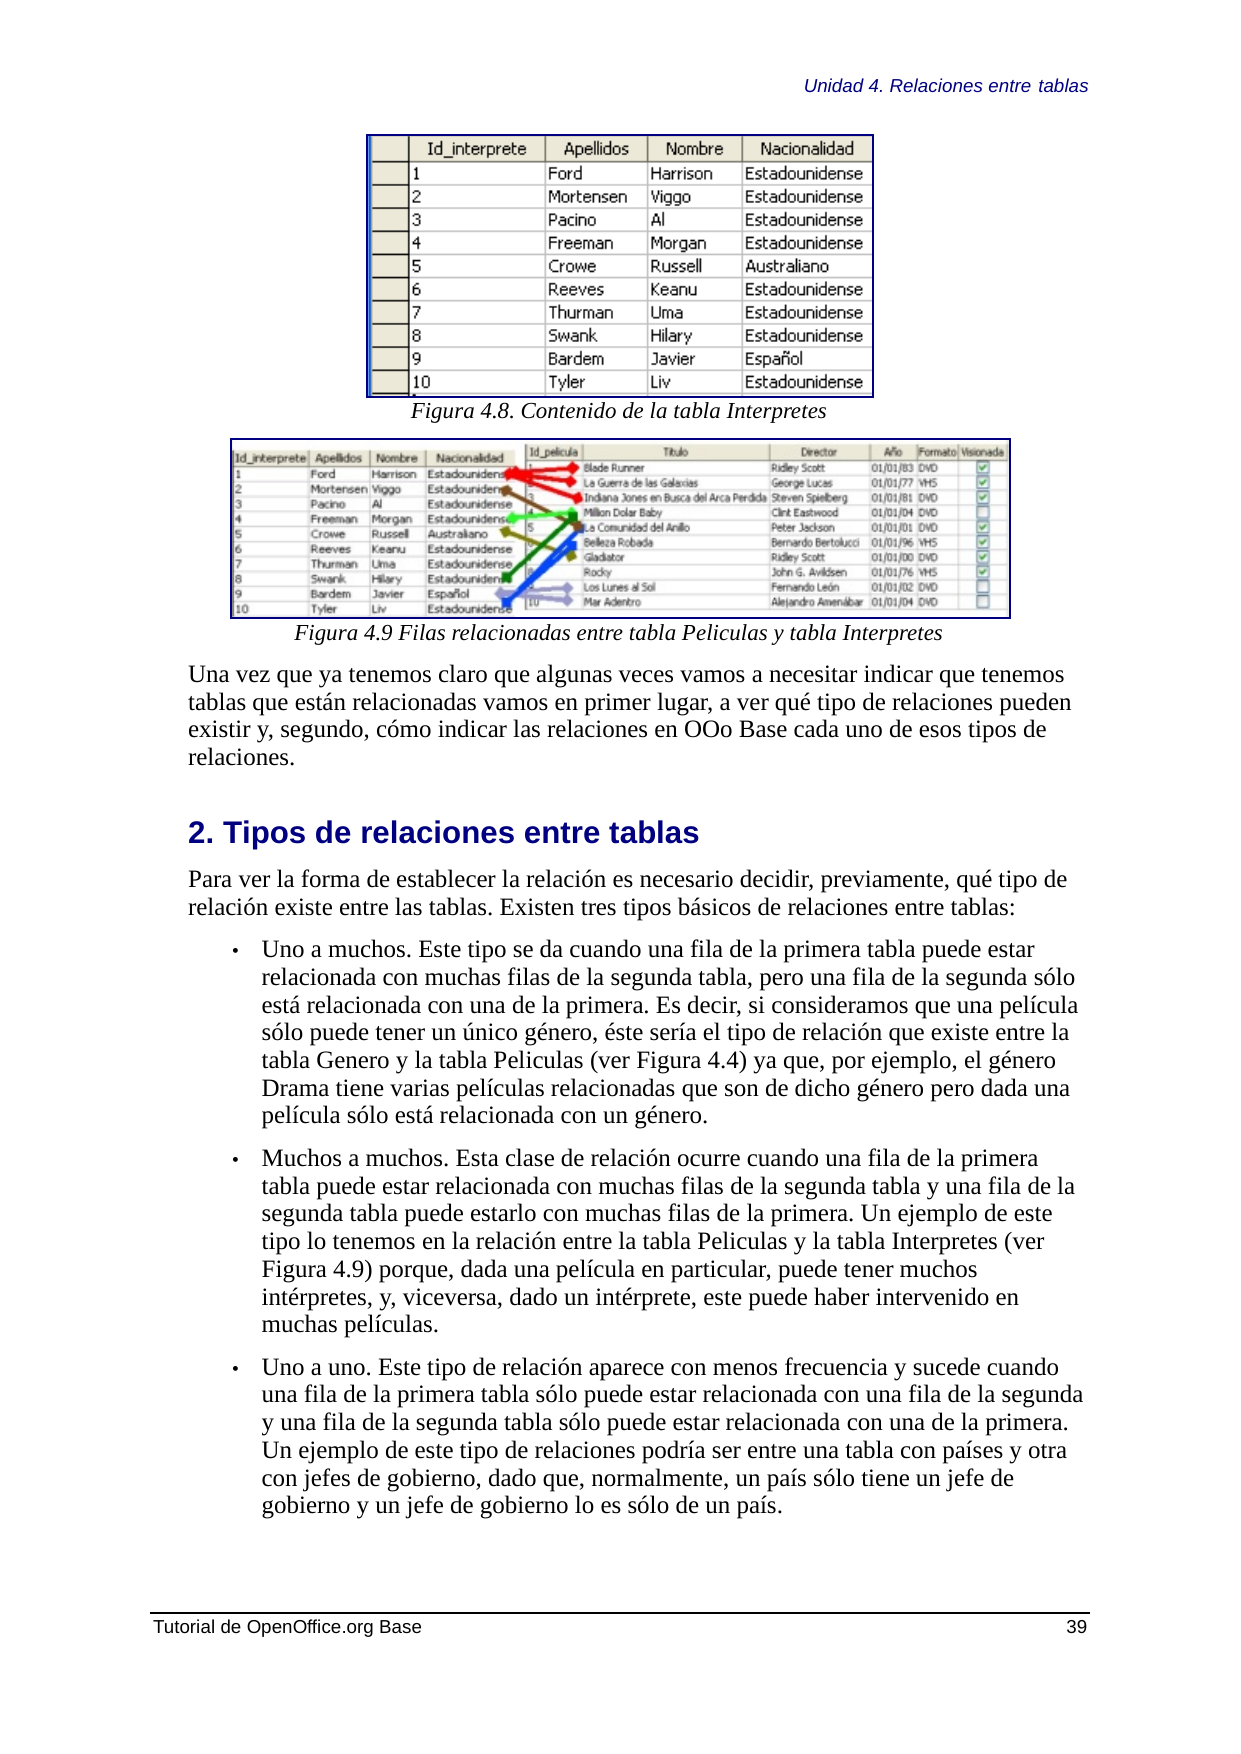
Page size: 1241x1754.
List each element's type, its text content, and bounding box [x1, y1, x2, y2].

list Muchos a muchos. Esta clase de relación ocurre cuando una fila de la primera tabla puede estar relacionada con muchas filas de la segunda tabla y una fila de la segunda tabla puede estarlo con muchas filas de la primera. Un ejemplo de este tipo lo tenemos en la relación entre la tabla Peliculas y la tabla Interpretes (ver Figura 4.9) porque, dada una película en particular, puede tener muchos intérpretes, y, viceversa, dado un intérprete, este puede haber intervenido en muchas películas. [232, 1144, 1090, 1338]
text Para ver la forma de establecer la relación es necesario decidir, previamente, qué tipo de relación existe entre las tablas. Existen tres tipos básicos de relaciones entre tablas: [188, 865, 1090, 921]
picture [368, 136, 872, 396]
list Uno a muchos. Este tipo se da cuando una fila de la primera tabla puede estar relacionada con muchas filas de la segunda tabla, pero una fila de la segunda sólo está relacionada con una de la primera. Es decir, si consideramos que una película sólo puede tener un único género, éste sería el tipo de relación que existe entre la tabla Genero y la tabla Peliculas (ver Figura 4.4) ya que, por ejemplo, el género Drama tiene varias películas relacionadas que son de dicho género pero dada una película sólo está relacionada con un género. [232, 935, 1090, 1129]
text Figura 4.9 Filas relacionadas entre tabla Peliculas y tabla Interpretes [150, 438, 1090, 645]
text Una vez que ya tenemos claro que algunas veces vamos a necesitar indicar que tenemos tablas que están relacionadas vamos en primer lugar, a ver qué tipo de relaciones pueden existir y, segundo, cómo indicar las relaciones en OOo Base cada uno de esos tipos de relaciones. [188, 660, 1090, 771]
picture [232, 440, 1009, 617]
subtitle Tipos de relaciones entre tablas [188, 816, 1090, 850]
list Uno a uno. Este tipo de relación aparece con menos frecuencia y sucede cuando una fila de la primera tabla sólo puede estar relacionada con una fila de la segunda y una fila de la segunda tabla sólo puede estar relacionada con una de la primera. Un ejemplo de este tipo de relaciones podría ser entre una tabla con países y otra con jefes de gobierno, dado que, normalmente, un país sólo tiene un jefe de gobierno y un jefe de gobierno lo es sólo de un país. [232, 1353, 1090, 1519]
text Figura 4.8. Contenido de la tabla Interpretes [150, 134, 1090, 423]
